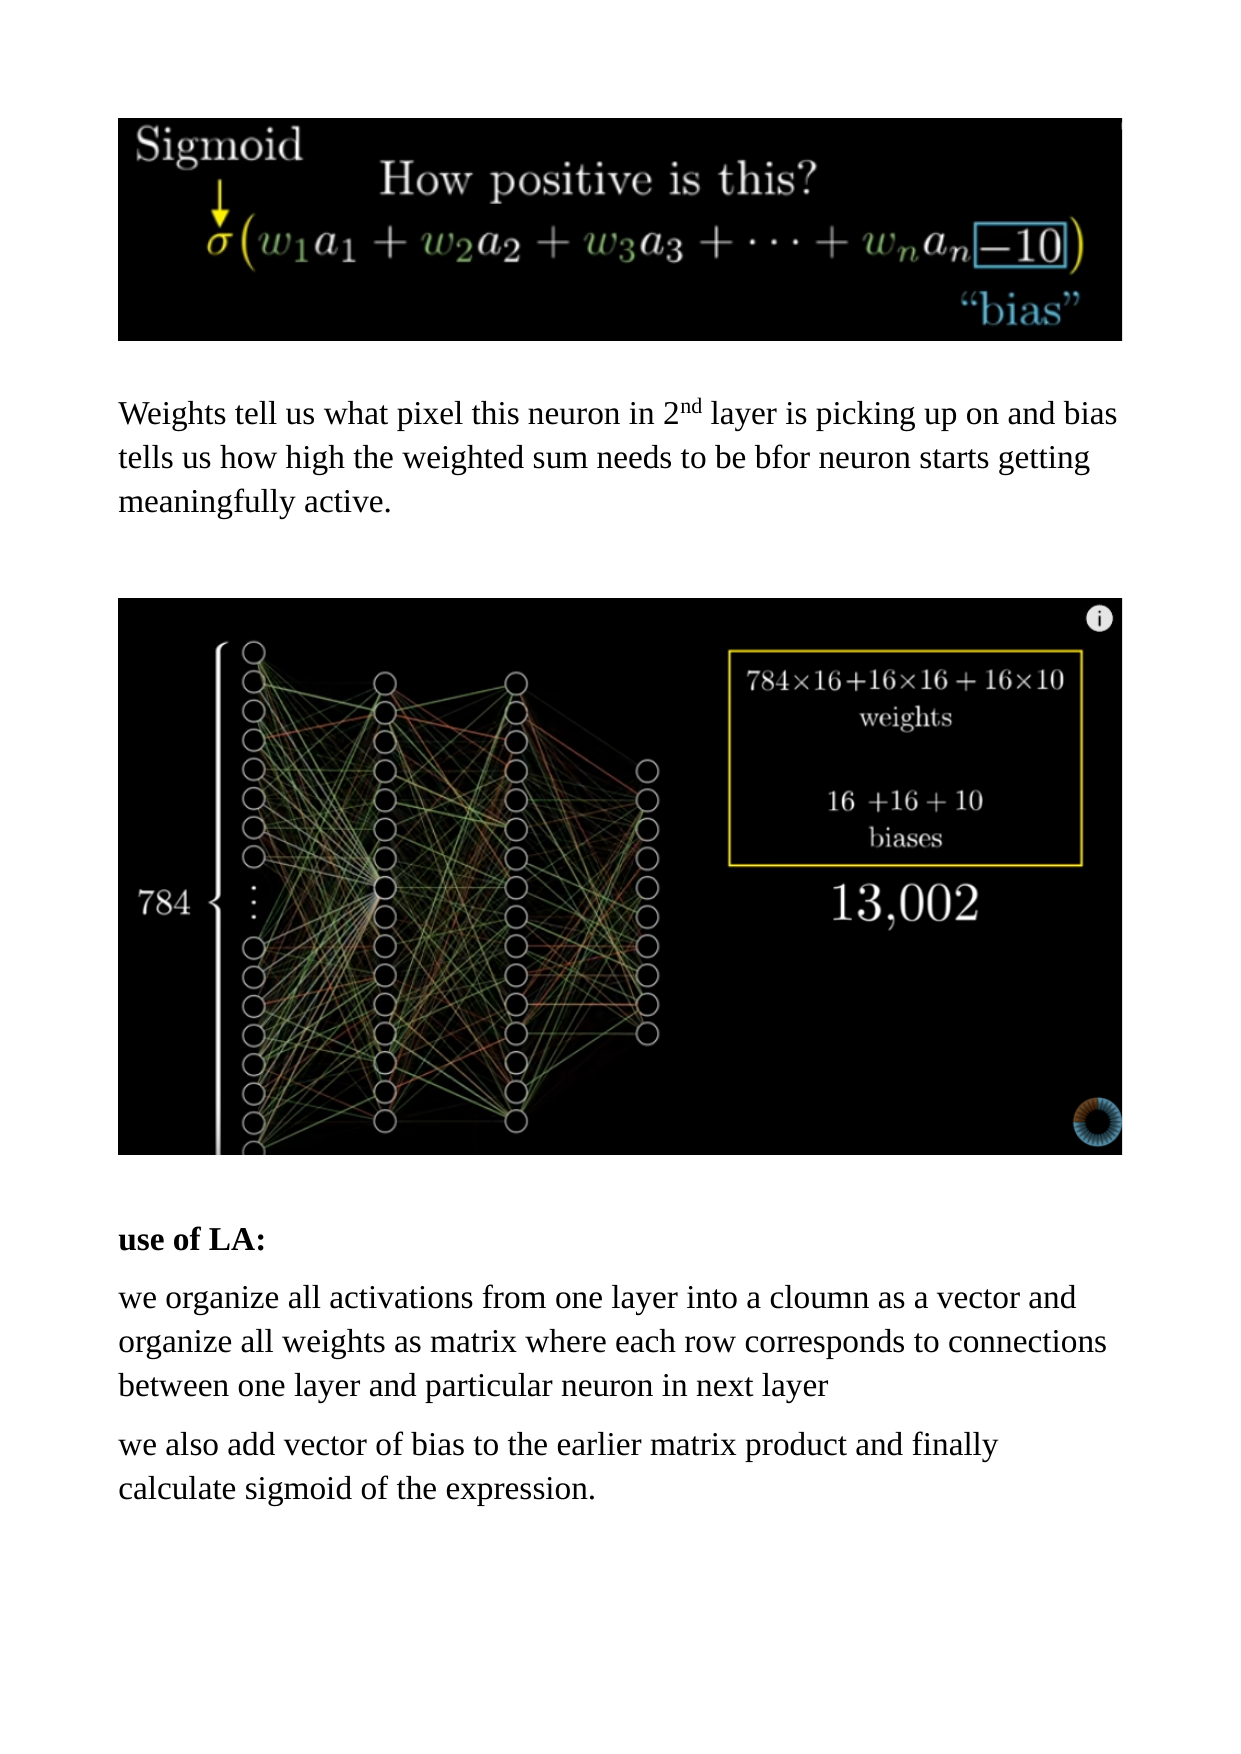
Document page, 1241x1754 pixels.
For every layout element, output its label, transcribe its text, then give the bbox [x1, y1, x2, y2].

text we organize all activations from one layer into a cloumn as a vector and organize all weights as matrix where each row corresponds to connections between one layer and particular neuron in next layer [118, 1277, 1122, 1404]
text we also add vector of bias to the earlier matrix product and finally calculate sigmoid of the expression. [118, 1424, 1122, 1507]
text use of LA: [118, 1219, 1122, 1257]
text Weights tell us what pixel this neuron in 2nd layer is picking up on and bias tells us how high the weighted sum needs to be bfor neuron starts getting meaningfully active. [118, 393, 1122, 519]
